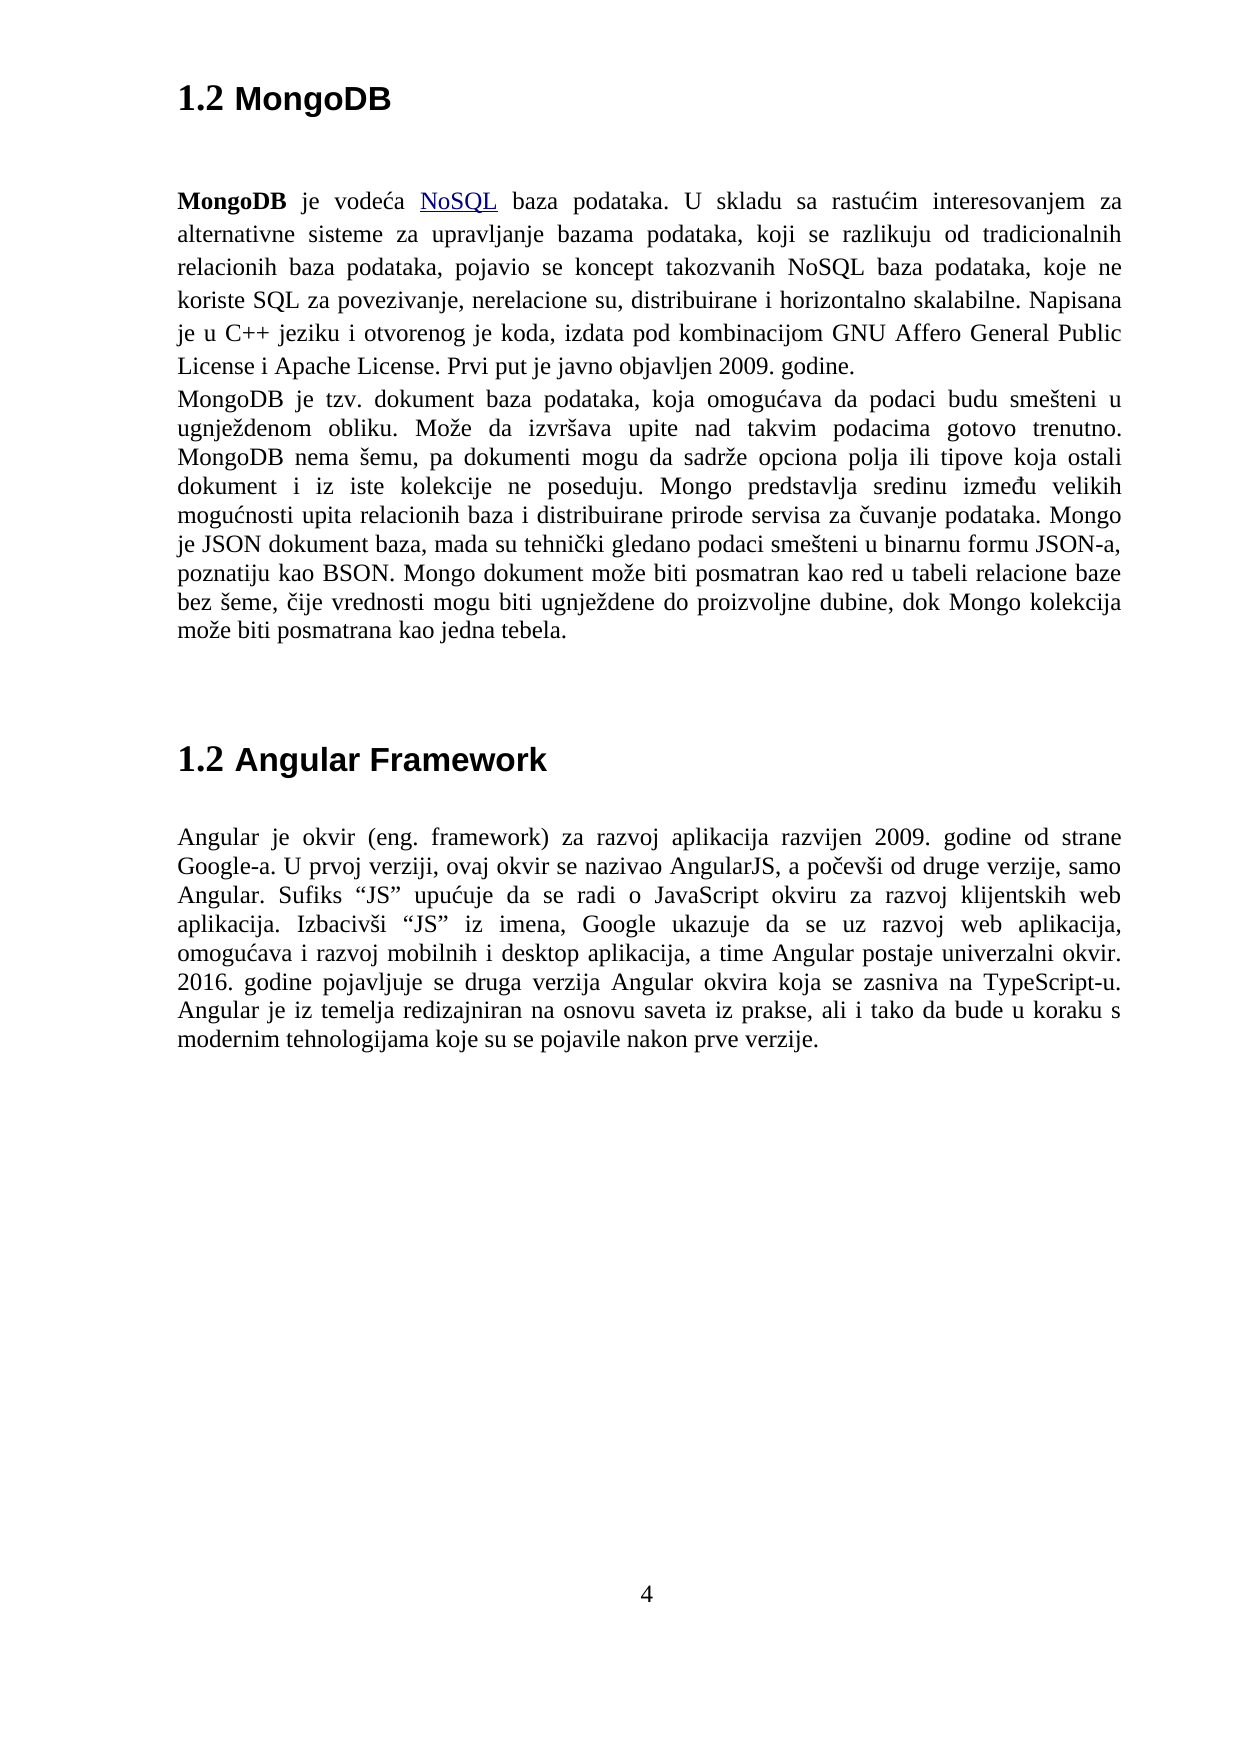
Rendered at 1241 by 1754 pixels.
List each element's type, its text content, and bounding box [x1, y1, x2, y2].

text MongoDB je tzv. dokument baza podataka, koja omogućava da podaci budu smešteni u ugnježdenom obliku. Može da izvršava upite nad takvim podacima gotovo trenutno. MongoDB nema šemu, pa dokumenti mogu da sadrže opciona polja ili tipove koja ostali dokument i iz iste kolekcije ne poseduju. Mongo predstavlja sredinu između velikih mogućnosti upita relacionih baza i distribuirane prirode servisa za čuvanje podataka. Mongo je JSON dokument baza, mada su tehnički gledano podaci smešteni u binarnu formu JSON-a, poznatiju kao BSON. Mongo dokument može biti posmatran kao red u tabeli relacione baze bez šeme, čije vrednosti mogu biti ugnježdene do proizvoljne dubine, dok Mongo kolekcija može biti posmatrana kao jedna tebela. [177, 384, 1123, 644]
text Angular je okvir (eng. framework) za razvoj aplikacija razvijen 2009. godine od strane Google-a. U prvoj verziji, ovaj okvir se nazivao AngularJS, a počevši od druge verzije, samo Angular. Sufiks “JS” upućuje da se radi o JavaScript okviru za razvoj klijentskih web aplikacija. Izbacivši “JS” iz imena, Google ukazuje da se uz razvoj web aplikacija, omogućava i razvoj mobilnih i desktop aplikacija, a time Angular postaje univerzalni okvir. 2016. godine pojavljuje se druga verzija Angular okvira koja se zasniva na TypeScript-u. Angular je iz temelja redizajniran na osnovu saveta iz prakse, ali i tako da bude u koraku s modernim tehnologijama koje su se pojavile nakon prve verzije. [177, 822, 1123, 1053]
text MongoDB je vodeća NoSQL baza podataka. U skladu sa rastućim interesovanjem za alternativne sisteme za upravljanje bazama podataka, koji se razlikuju od tradicionalnih relacionih baza podataka, pojavio se koncept takozvanih NoSQL baza podataka, koje ne koriste SQL za povezivanje, nerelacione su, distribuirane i horizontalno skalabilne. Napisana je u C++ jeziku i otvorenog je koda, izdata pod kombinacijom GNU Affero General Public License i Apache License. Prvi put je javno objavljen 2009. godine. [177, 186, 1123, 380]
text 1.2 Angular Framework [177, 736, 1166, 779]
text 1.2 MongoDB [177, 75, 1166, 118]
